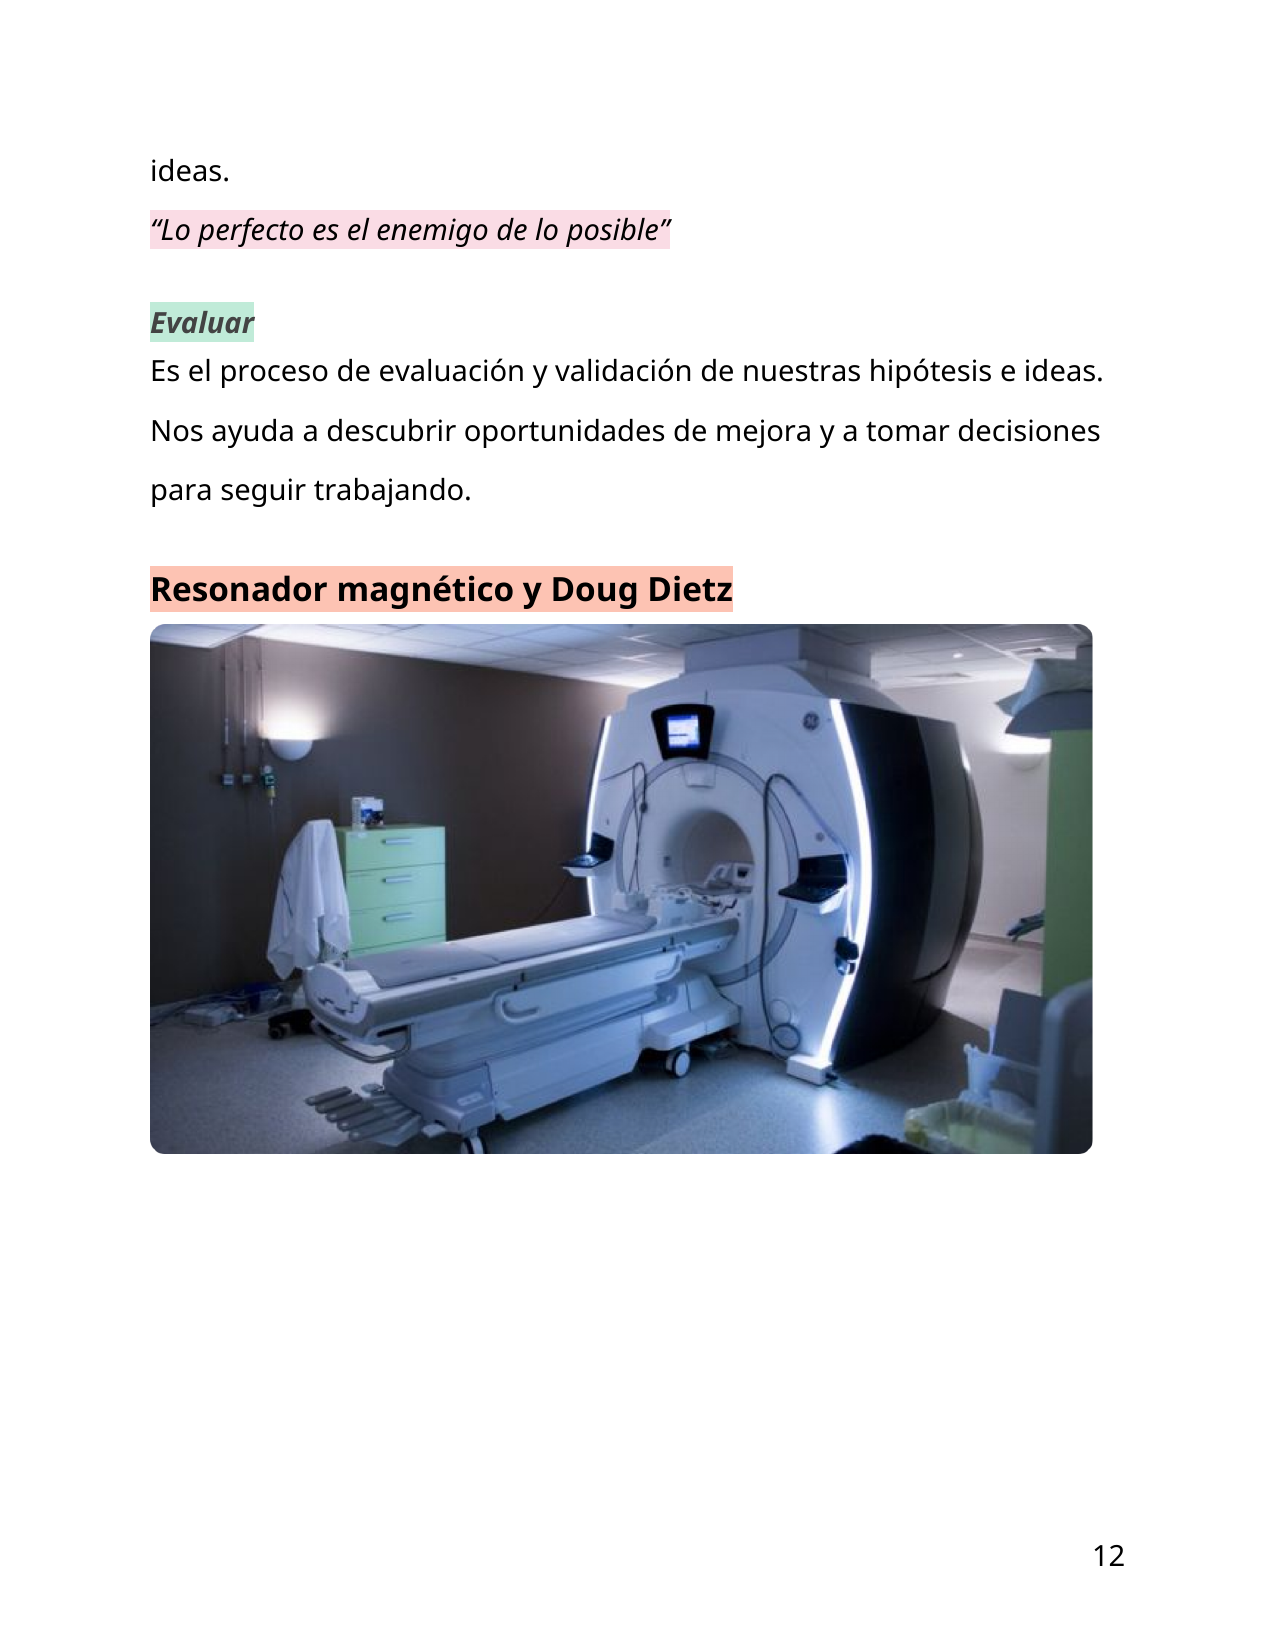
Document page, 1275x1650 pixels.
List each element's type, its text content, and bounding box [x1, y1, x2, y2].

picture [150, 624, 1093, 1154]
text Es el proceso de evaluación y validación de nuestras hipótesis e ideas. Nos ayuda a descubrir oportunidades de mejora y a tomar decisiones para seguir trabajando. [150, 350, 1125, 509]
subtitle Evaluar [254, 302, 1125, 342]
subtitle Resonador magnético y Doug Dietz [733, 566, 1125, 612]
text ideas. [150, 150, 1125, 190]
text “Lo perfecto es el enemigo de lo posible” [150, 209, 1125, 249]
